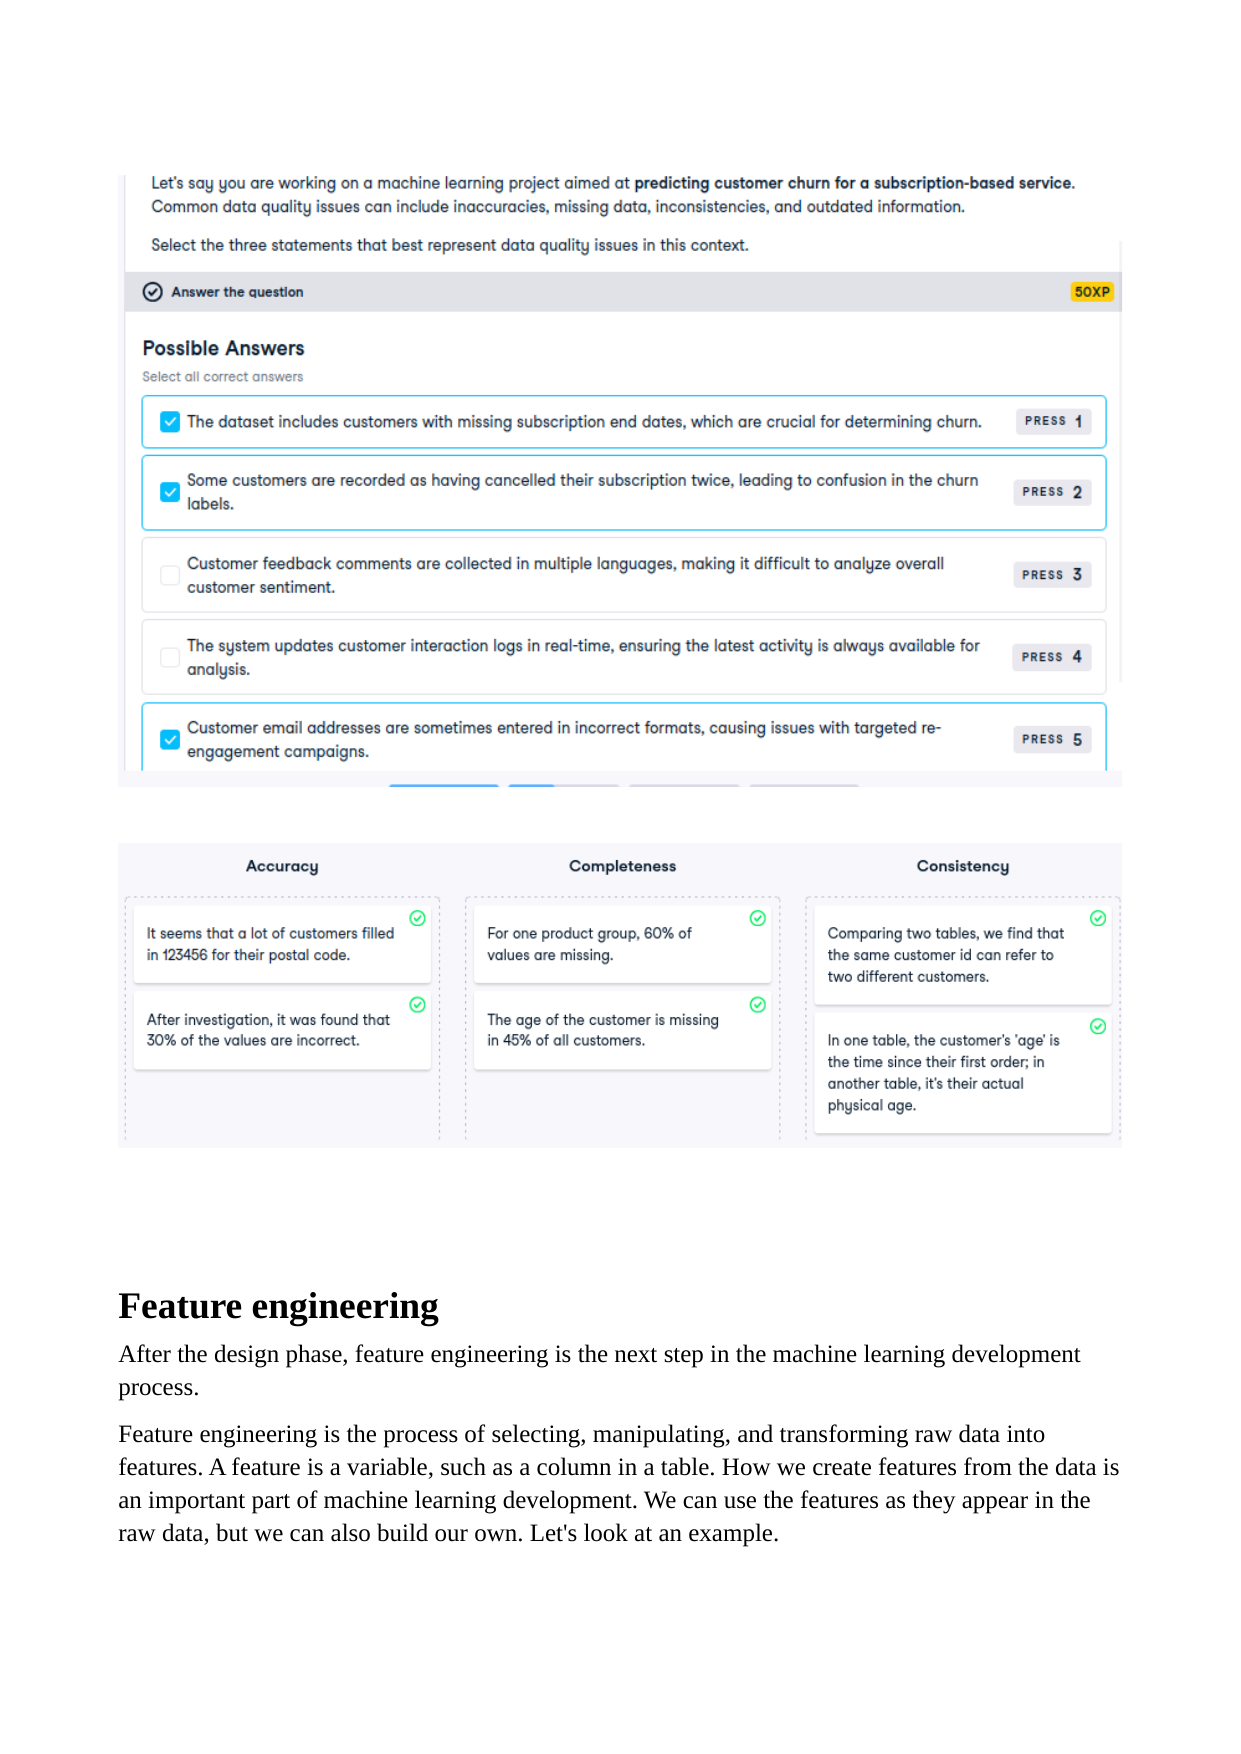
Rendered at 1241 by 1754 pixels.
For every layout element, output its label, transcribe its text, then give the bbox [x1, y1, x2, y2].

subtitle Feature engineering [118, 1283, 1122, 1326]
picture [118, 843, 1123, 1148]
text After the design phase, feature engineering is the next step in the machine learning development process. [118, 1339, 1122, 1401]
text Feature engineering is the process of selecting, manipulating, and transforming raw data into features. A feature is a variable, such as a column in a table. How we create features from the data is an important part of machine learning development. We can use the features as they appear in the raw data, but we can also build our own. Let's look at an example. [118, 1419, 1122, 1547]
picture [118, 175, 1123, 787]
